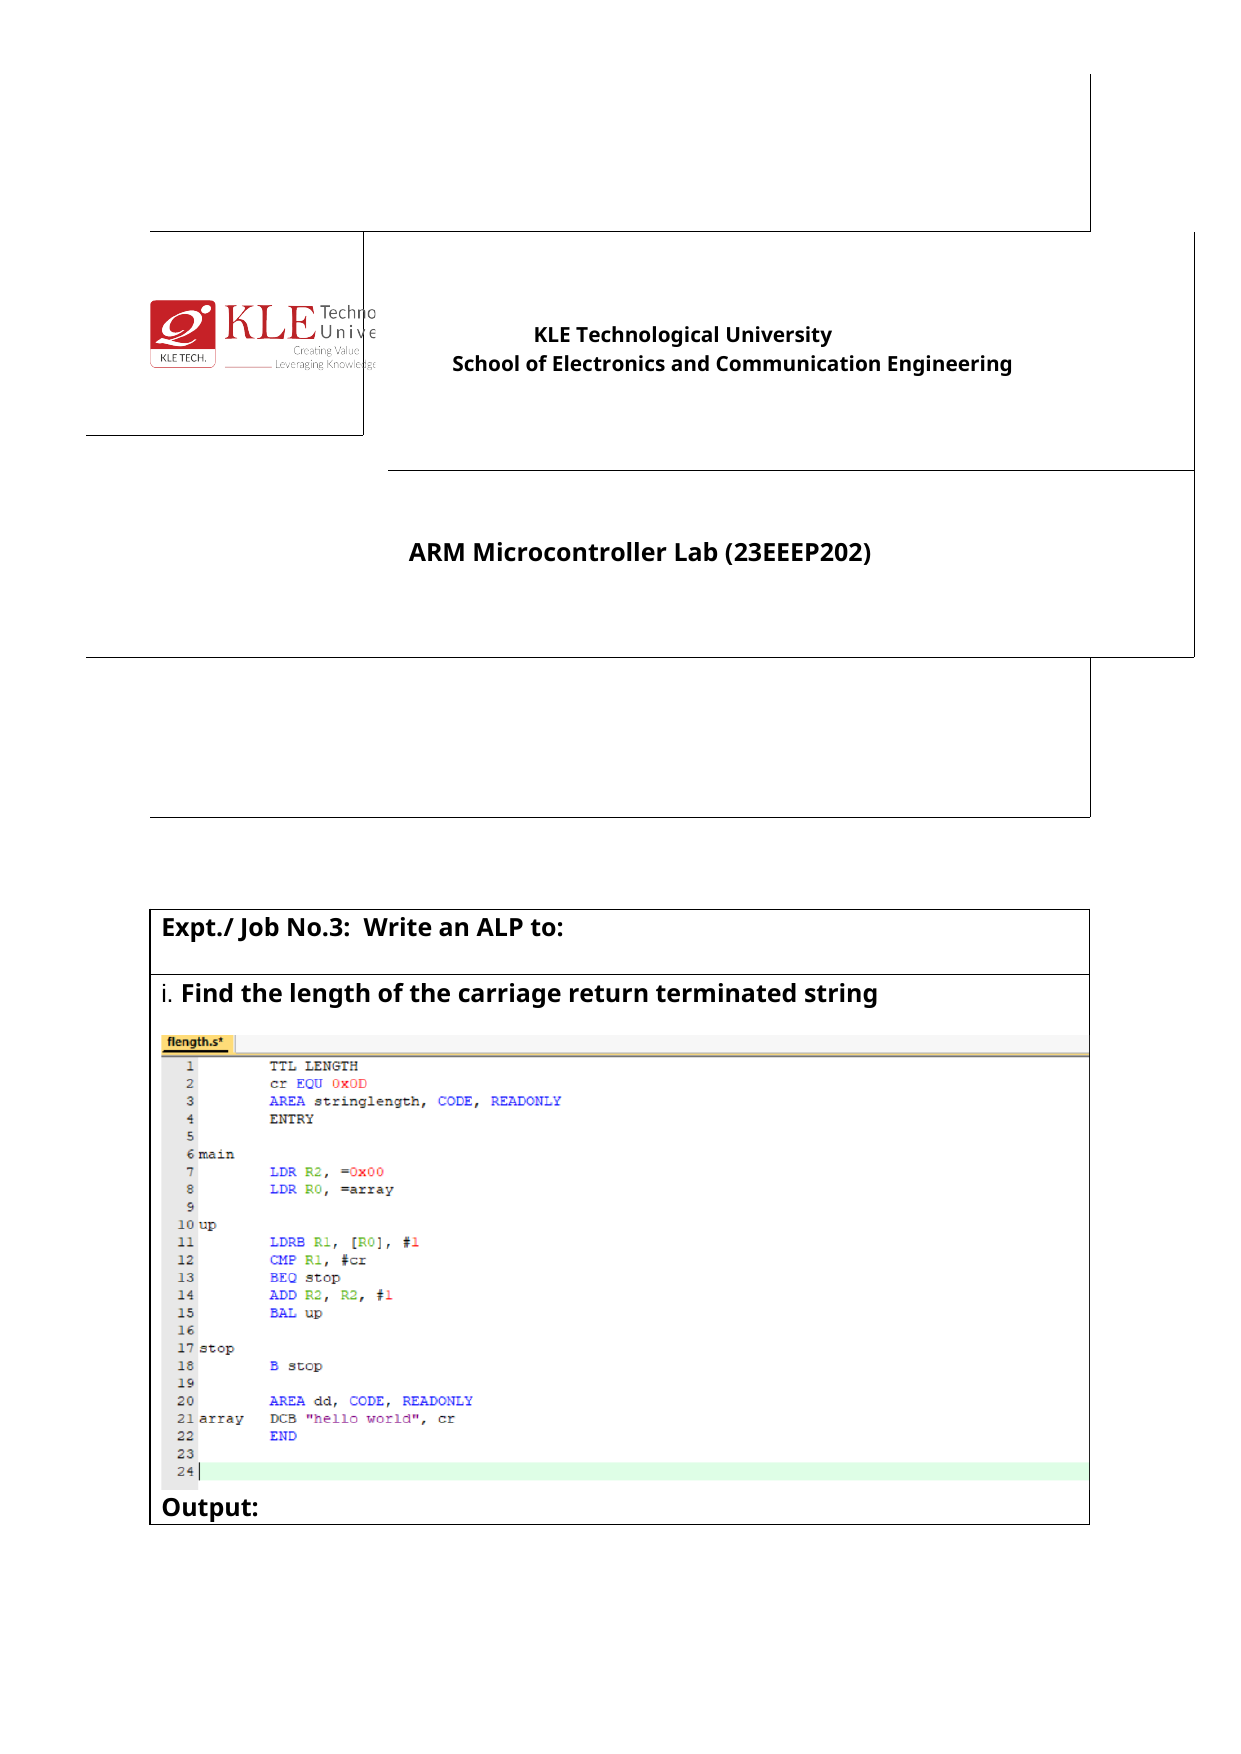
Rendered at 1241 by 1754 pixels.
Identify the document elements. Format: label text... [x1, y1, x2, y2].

table_header Expt./ Job No.3: Write an ALP to: [151, 910, 1089, 974]
table_cell i. Find the length of the carriage return terminated string Output: [151, 975, 1089, 1524]
